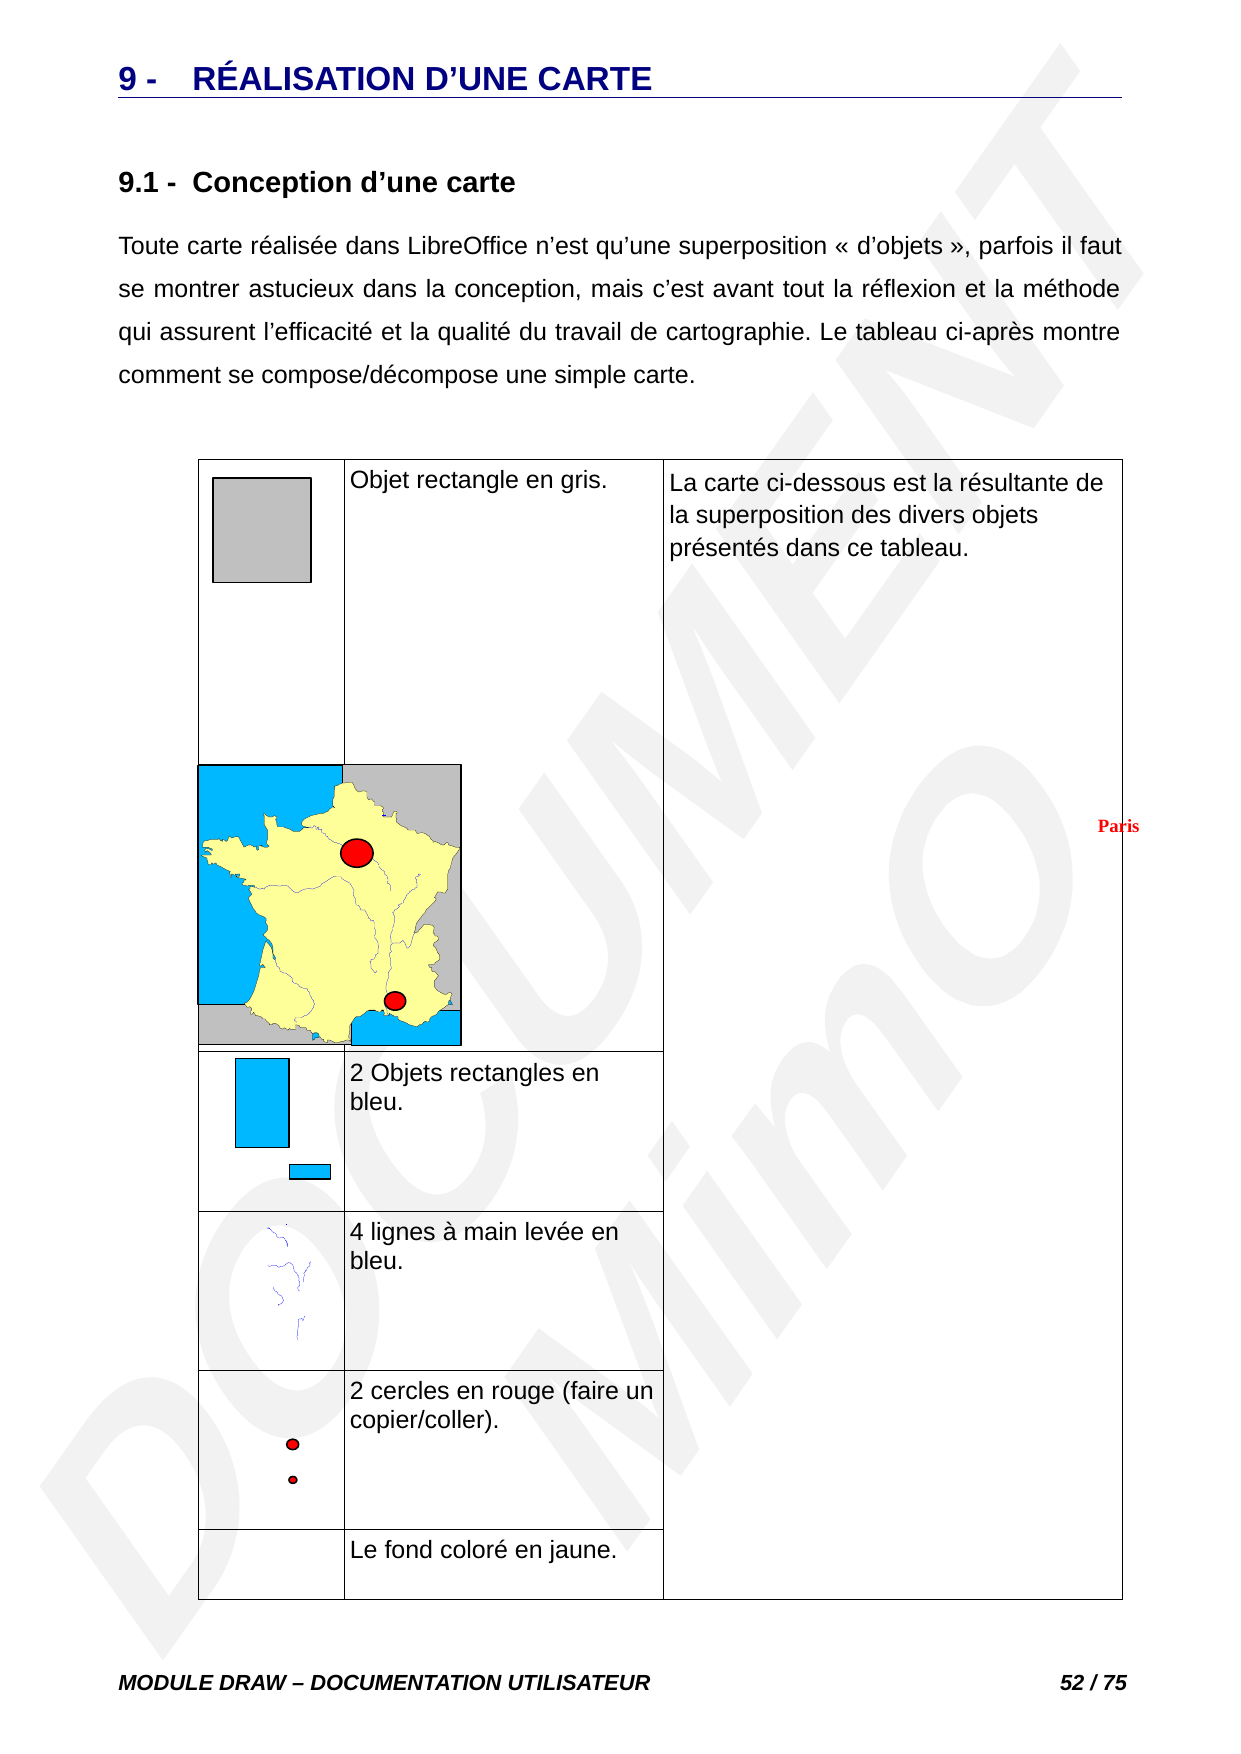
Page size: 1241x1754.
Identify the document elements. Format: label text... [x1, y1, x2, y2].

table_header [199, 1045, 344, 1051]
table_cell 4 lignes à main levée en bleu. [345, 1212, 663, 1369]
subtitle Réalisation d’une carte [118, 59, 1122, 97]
table_cell [199, 1371, 344, 1529]
table_header Objet rectangle en gris. [345, 460, 663, 1051]
table_header La carte ci-dessous est la résultante de la superposition des divers objets présentés dans ce tableau. [664, 460, 1122, 1599]
table_header [199, 460, 344, 764]
table_cell [199, 1052, 344, 1211]
table_cell 2 cercles en rouge (faire un copier/coller). [345, 1371, 663, 1529]
table_cell 2 Objets rectangles en bleu. [345, 1052, 663, 1211]
table_cell Le fond coloré en jaune. [345, 1530, 663, 1599]
text Toute carte réalisée dans LibreOffice n’est qu’une superposition « d’objets », parfois il faut se montrer astucieux dans la conception, mais c’est avant tout la réflexion et la méthode qui assurent l’efficacité et la qualité du travail de cartographie. Le tableau ci-après montre comment se compose/décompose une simple carte. [118, 231, 1122, 389]
table_cell [199, 1530, 344, 1599]
table_cell [199, 1212, 344, 1369]
subtitle Conception d’une carte [118, 166, 1122, 199]
